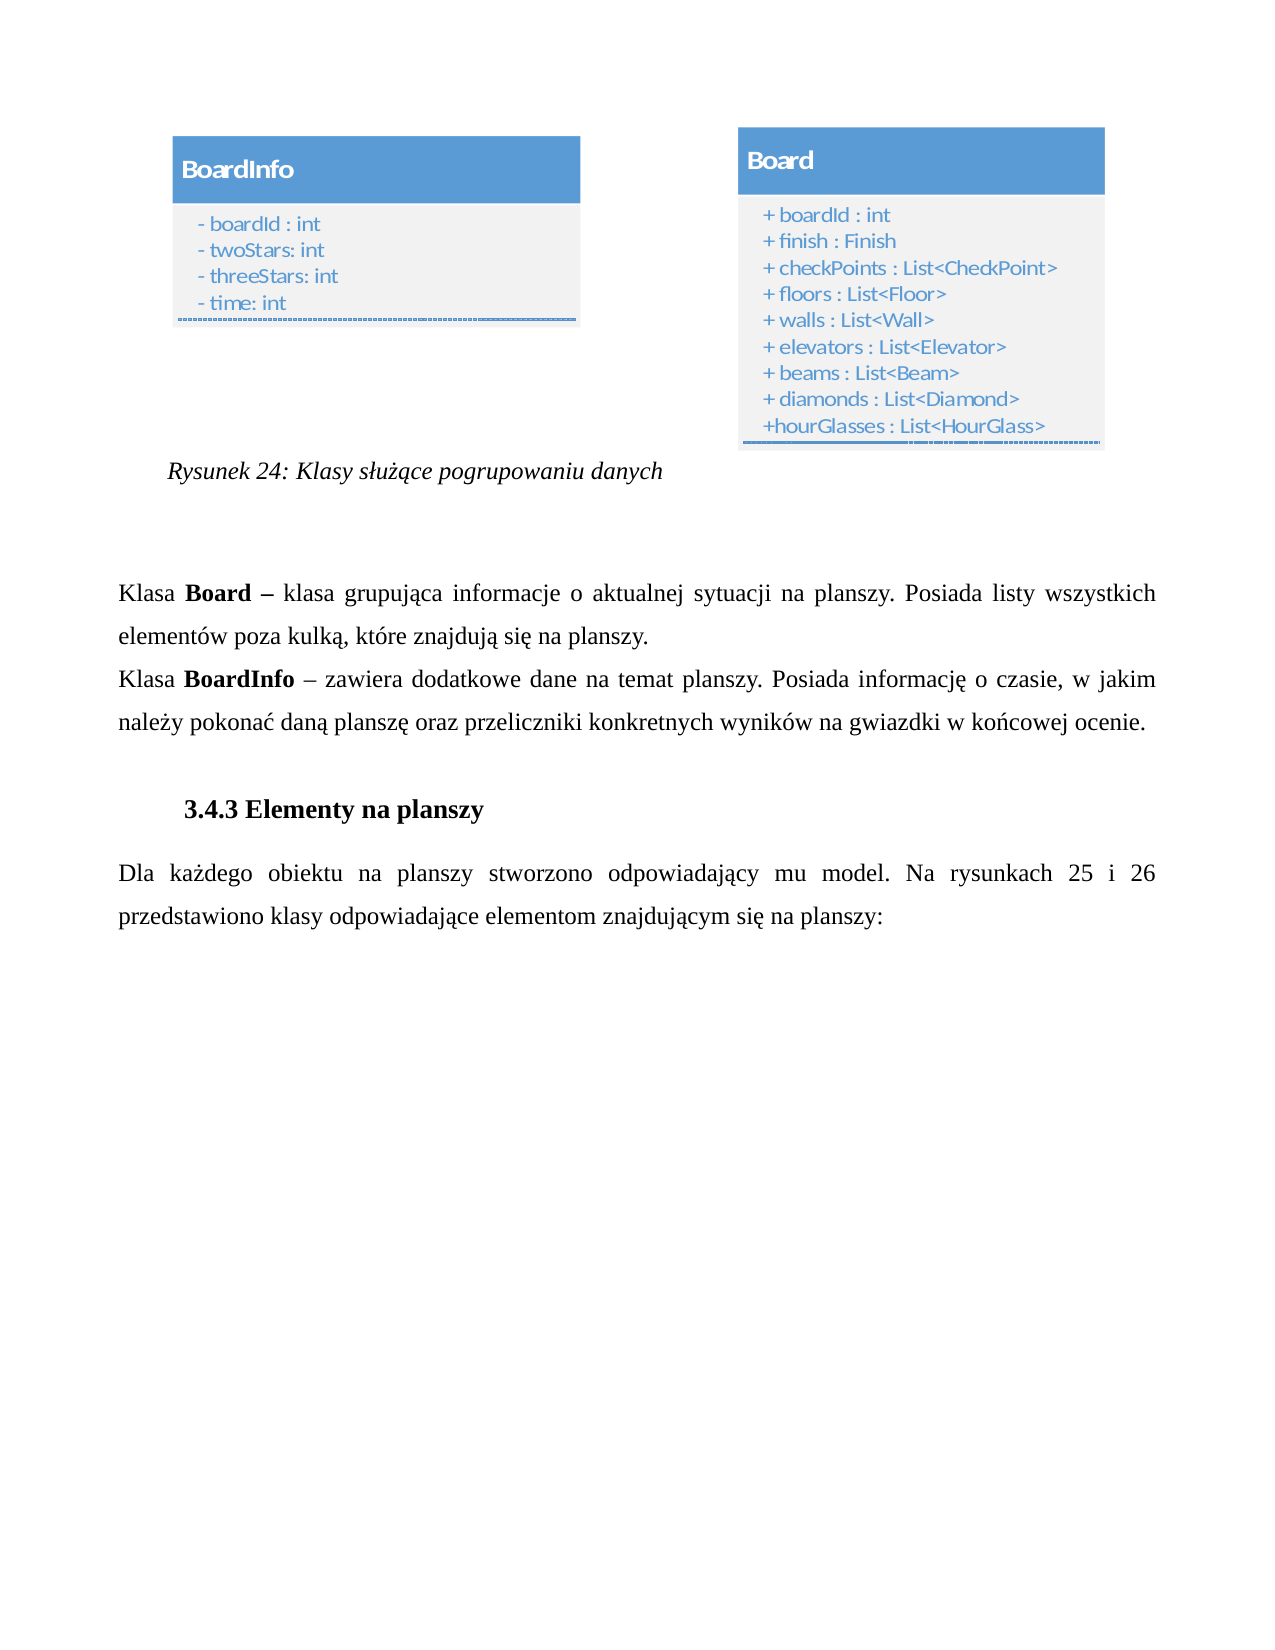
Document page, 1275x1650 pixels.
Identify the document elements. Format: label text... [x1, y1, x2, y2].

subtitle Elementy na planszy [177, 793, 1157, 825]
text Klasa BoardInfo – zawiera dodatkowe dane na temat planszy. Posiada informację o czasie, w jakim należy pokonać daną planszę oraz przeliczniki konkretnych wyników na gwiazdki w końcowej ocenie. [118, 664, 1157, 736]
text Rysunek 24: Klasy służące pogrupowaniu danych [167, 454, 1108, 485]
text Dla każdego obiektu na planszy stworzono odpowiadający mu model. Na rysunkach 25 i 26 przedstawiono klasy odpowiadające elementom znajdującym się na planszy: [118, 858, 1157, 930]
text Klasa Board – klasa grupująca informacje o aktualnej sytuacji na planszy. Posiada listy wszystkich elementów poza kulką, które znajdują się na planszy. [118, 578, 1157, 650]
